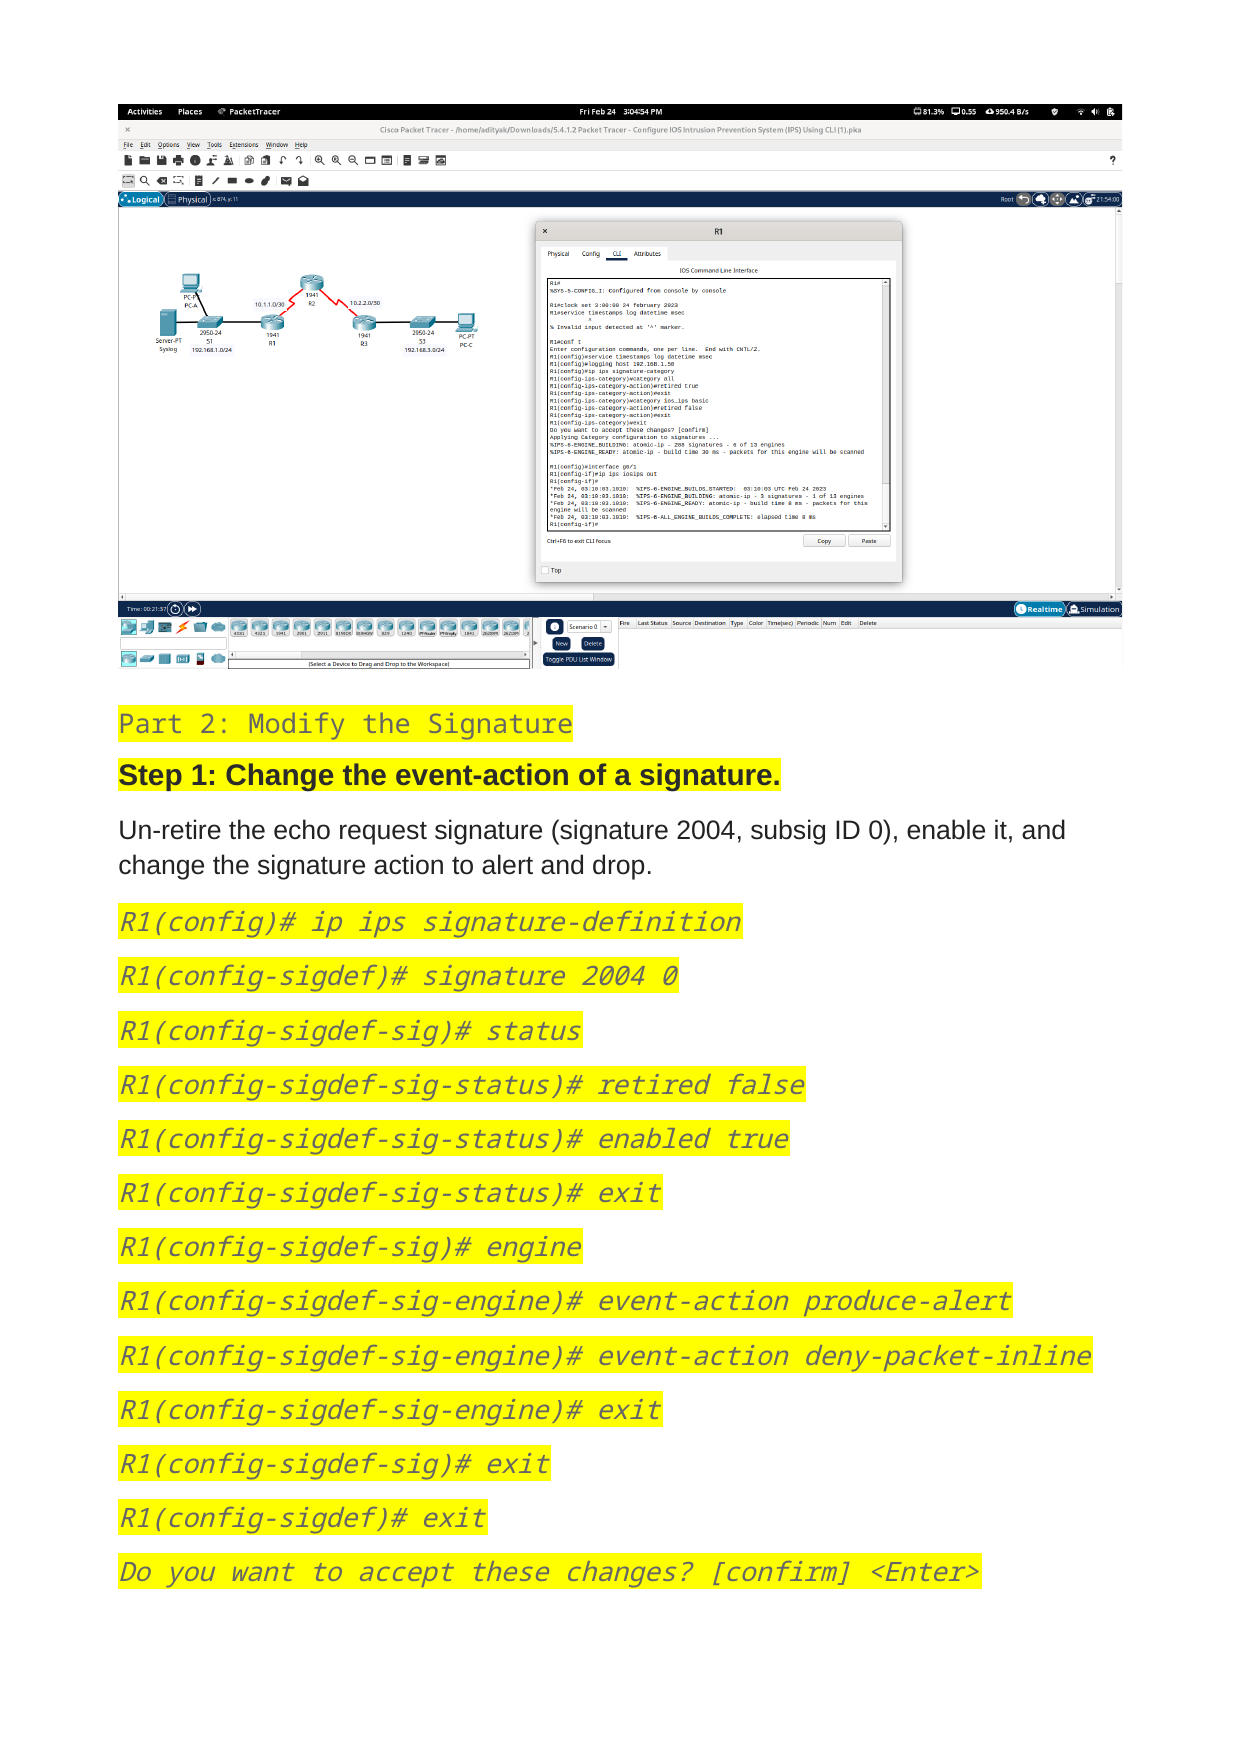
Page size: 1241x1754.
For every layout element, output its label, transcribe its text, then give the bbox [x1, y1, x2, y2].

text R1(config-sigdef-sig-status)# enabled true [118, 1120, 1122, 1156]
text R1(config-sigdef-sig-status)# exit [118, 1174, 1122, 1210]
text Do you want to accept these changes? [confirm] <Enter> [118, 1553, 1122, 1589]
text R1(config-sigdef-sig)# status [118, 1011, 1122, 1048]
text R1(config-sigdef)# signature 2004 0 [118, 957, 1122, 993]
text Un-retire the echo request signature (signature 2004, subsig ID 0), enable it, and change the signature action to alert and drop. [118, 814, 1122, 880]
text R1(config)# ip ips signature-definition [118, 903, 1122, 939]
text R1(config-sigdef-sig)# engine [118, 1228, 1122, 1264]
text R1(config-sigdef-sig-engine)# event-action produce-alert [118, 1282, 1122, 1318]
text R1(config-sigdef-sig-engine)# exit [118, 1391, 1122, 1427]
text R1(config-sigdef-sig)# exit [118, 1445, 1122, 1481]
subtitle Step 1: Change the event-action of a signature. [118, 757, 1122, 791]
text R1(config-sigdef)# exit [118, 1499, 1122, 1535]
picture [118, 104, 1123, 669]
text R1(config-sigdef-sig-status)# retired false [118, 1066, 1122, 1102]
subtitle Part 2: Modify the Signature [118, 705, 1122, 742]
text R1(config-sigdef-sig-engine)# event-action deny-packet-inline [118, 1336, 1122, 1373]
